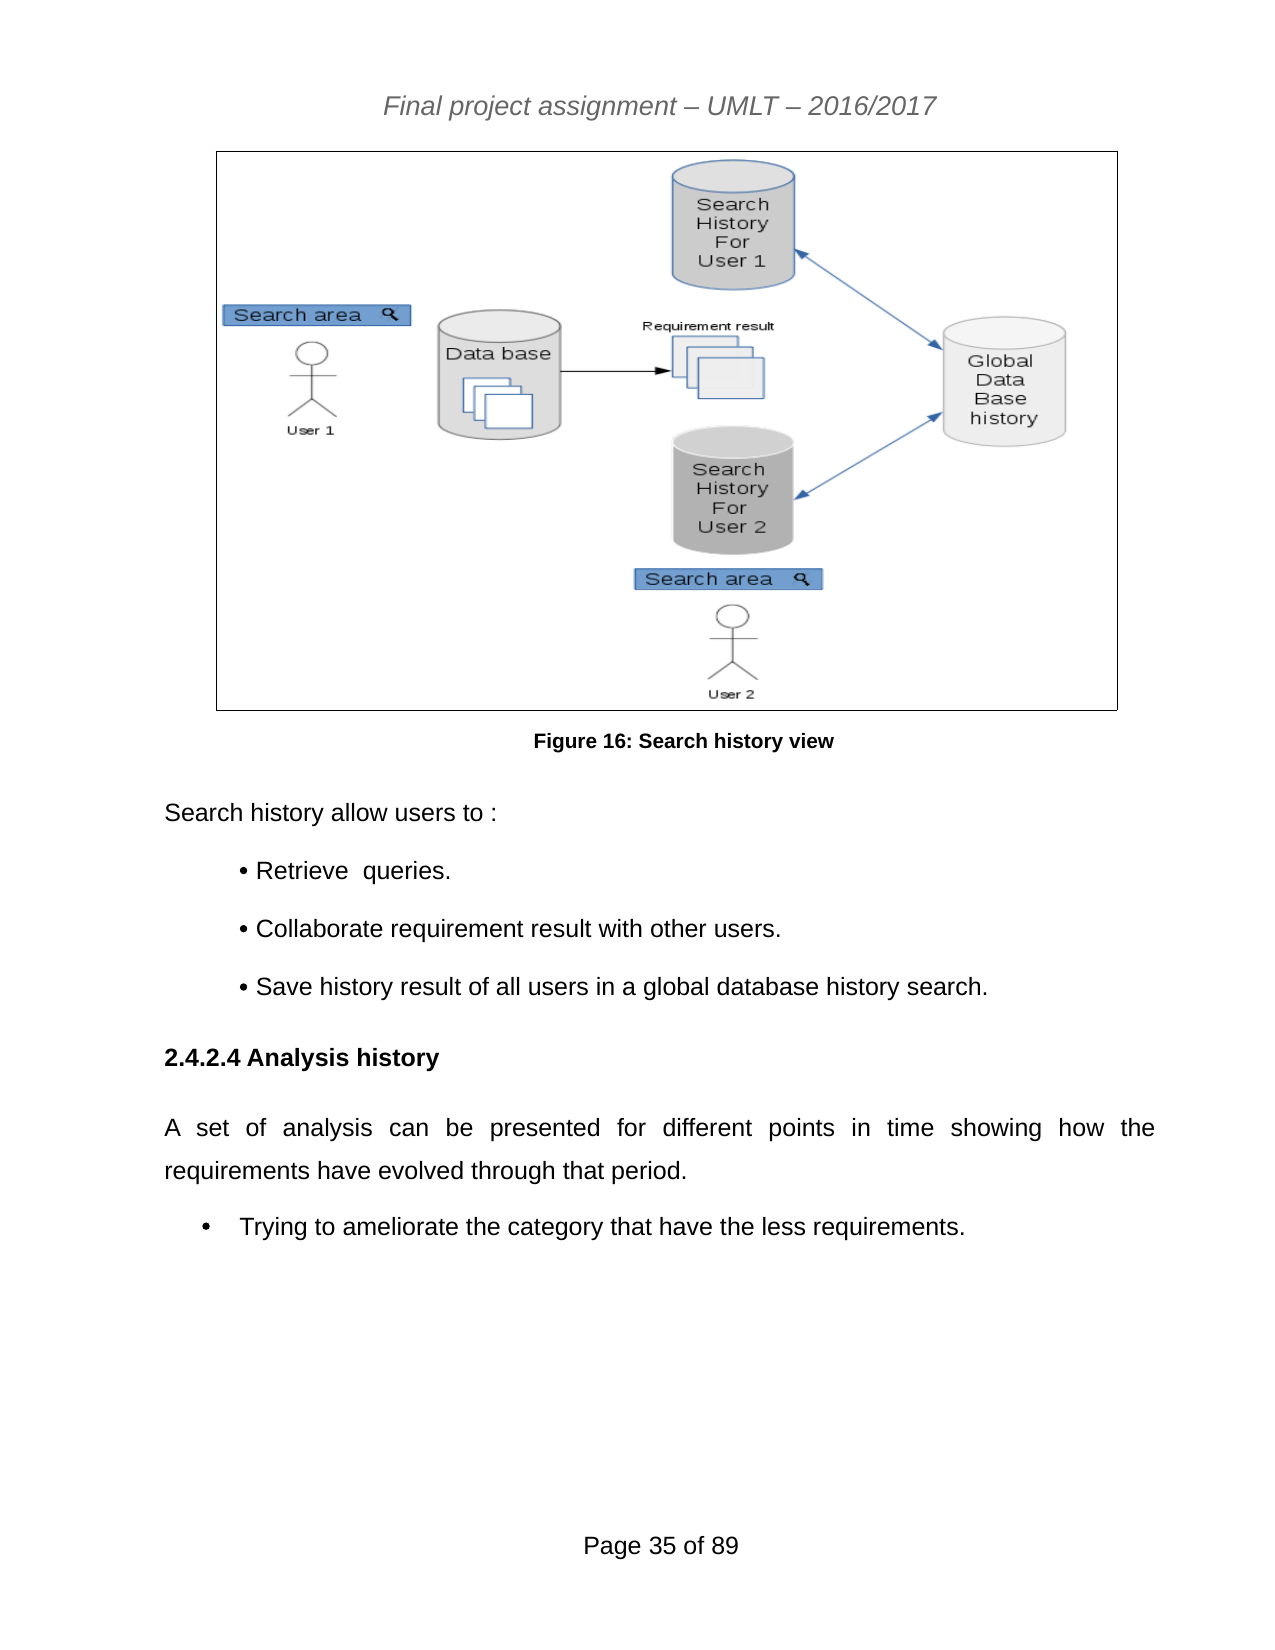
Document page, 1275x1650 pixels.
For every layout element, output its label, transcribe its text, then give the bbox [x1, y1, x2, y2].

text Search history allow users to : [164, 798, 1158, 826]
list Retrieve queries. [239, 856, 1158, 885]
list Save history result of all users in a global database history search. [239, 972, 1158, 1001]
list Collaborate requirement result with other users. [239, 914, 1158, 943]
list Trying to ameliorate the category that have the less requirements. [202, 1211, 1158, 1240]
picture [218, 154, 1115, 708]
text A set of analysis can be presented for different points in time showing how the requirements have evolved through that period. [164, 1113, 1158, 1185]
subtitle 2.4.2.4 Analysis history [164, 1042, 1158, 1071]
text Figure 16: Search history view [164, 151, 1158, 753]
